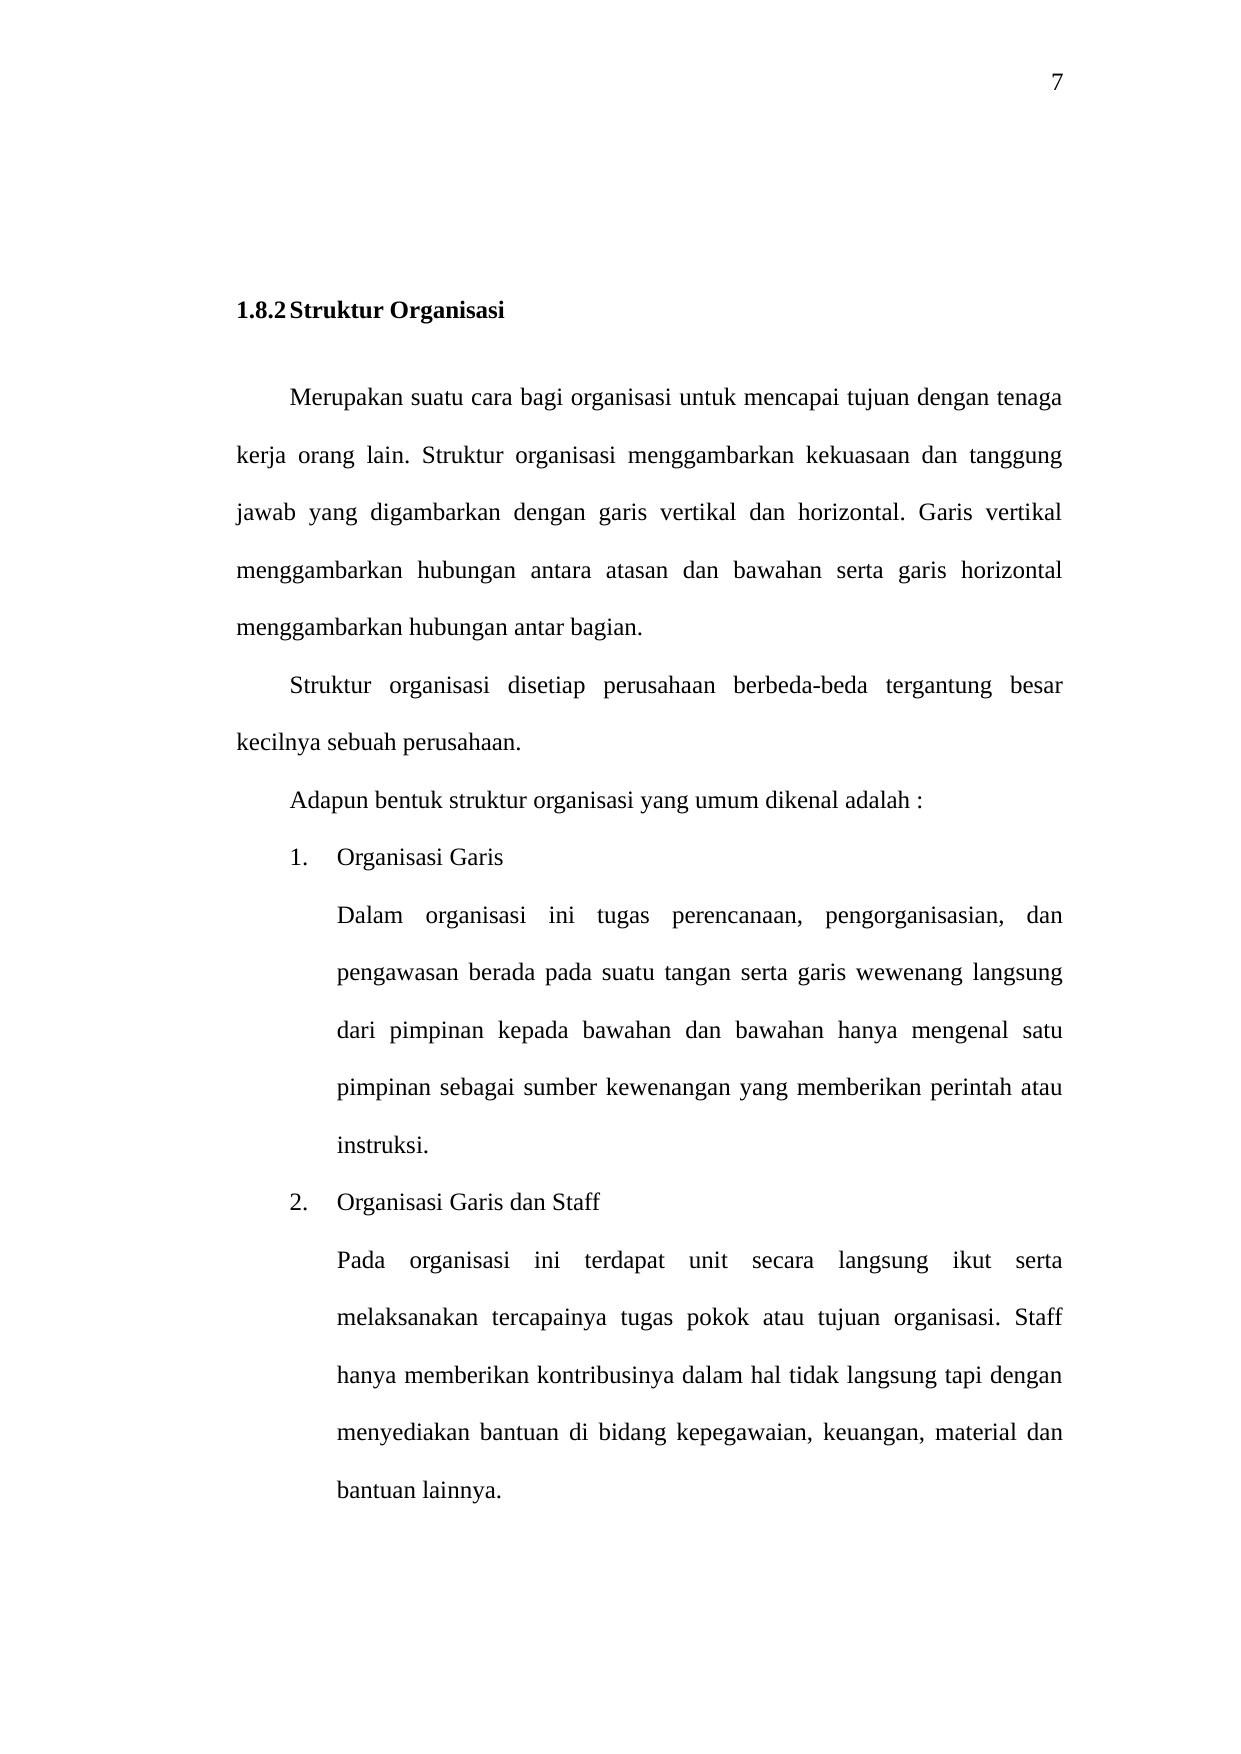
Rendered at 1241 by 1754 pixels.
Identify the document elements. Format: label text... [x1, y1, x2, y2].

text Struktur organisasi disetiap perusahaan berbeda-beda tergantung besar kecilnya sebuah perusahaan. [236, 670, 1063, 756]
list Dalam organisasi ini tugas perencanaan, pengorganisasian, dan pengawasan berada pada suatu tangan serta garis wewenang langsung dari pimpinan kepada bawahan dan bawahan hanya mengenal satu pimpinan sebagai sumber kewenangan yang memberikan perintah atau instruksi. [289, 900, 1063, 1158]
text Adapun bentuk struktur organisasi yang umum dikenal adalah : [236, 785, 1063, 813]
subtitle 1.8.2 Struktur Organisasi [236, 295, 1063, 324]
text Merupakan suatu cara bagi organisasi untuk mencapai tujuan dengan tenaga kerja orang lain. Struktur organisasi menggambarkan kekuasaan dan tanggung jawab yang digambarkan dengan garis vertikal dan horizontal. Garis vertikal menggambarkan hubungan antara atasan dan bawahan serta garis horizontal menggambarkan hubungan antar bagian. [236, 382, 1063, 641]
list Organisasi Garis [289, 842, 1063, 871]
list Organisasi Garis dan Staff [289, 1187, 1063, 1216]
list Pada organisasi ini terdapat unit secara langsung ikut serta melaksanakan tercapainya tugas pokok atau tujuan organisasi. Staff hanya memberikan kontribusinya dalam hal tidak langsung tapi dengan menyediakan bantuan di bidang kepegawaian, keuangan, material dan bantuan lainnya. [289, 1245, 1063, 1503]
